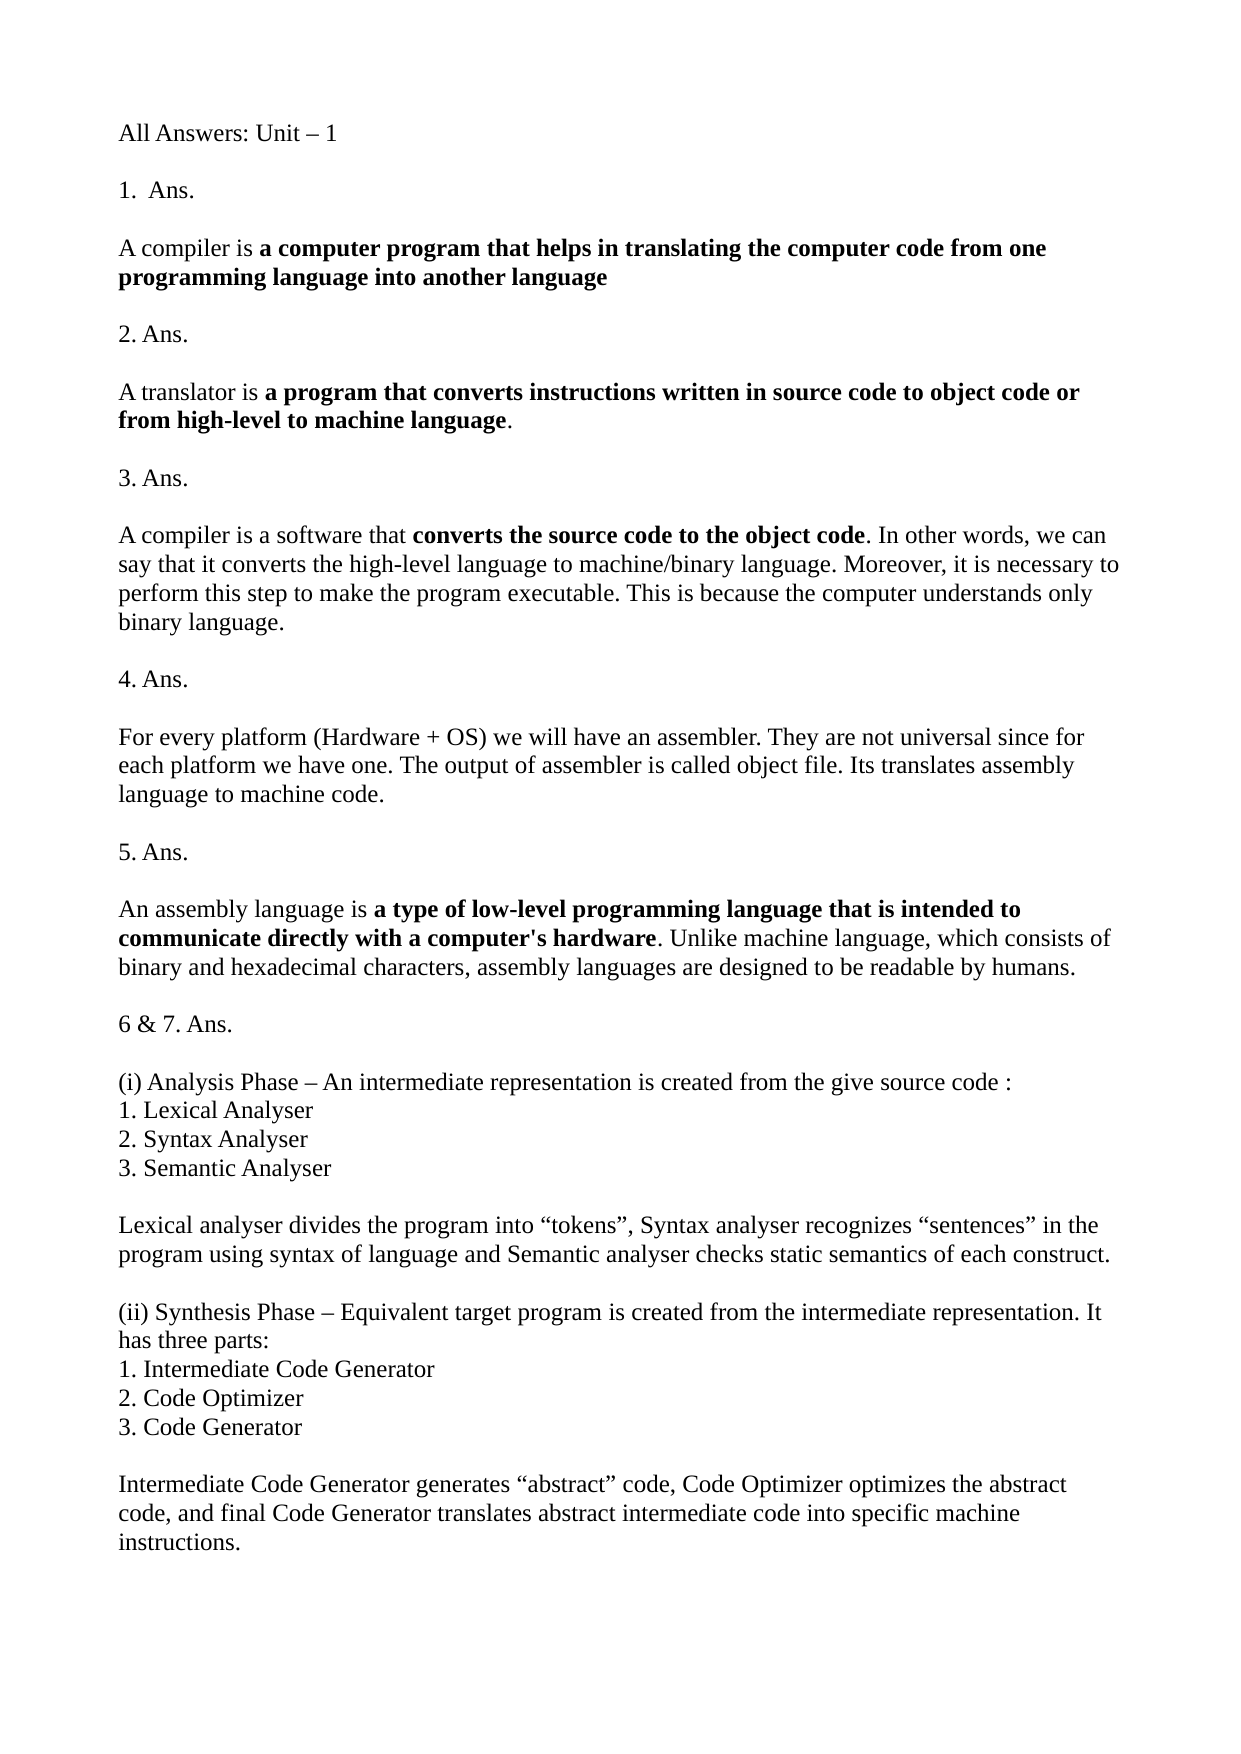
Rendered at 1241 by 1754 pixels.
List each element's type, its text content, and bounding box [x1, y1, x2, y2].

text 5. Ans. [118, 837, 1122, 866]
text 3. Code Generator [118, 1412, 1122, 1441]
text (i) Analysis Phase – An intermediate representation is created from the give source code : [118, 1067, 1122, 1096]
text A compiler is a computer program that helps in translating the computer code from one programming language into another language [118, 233, 1122, 291]
text A translator is a program that converts instructions written in source code to object code or from high-level to machine language. [118, 377, 1122, 434]
text Intermediate Code Generator generates “abstract” code, Code Optimizer optimizes the abstract code, and final Code Generator translates abstract intermediate code into specific machine instructions. [118, 1469, 1122, 1556]
text 3. Ans. [118, 463, 1122, 492]
text 4. Ans. [118, 664, 1122, 693]
text Lexical analyser divides the program into “tokens”, Syntax analyser recognizes “sentences” in the program using syntax of language and Semantic analyser checks static semantics of each construct. [118, 1211, 1122, 1268]
text 1. Lexical Analyser [118, 1096, 1122, 1124]
text An assembly language is a type of low-level programming language that is intended to communicate directly with a computer's hardware. Unlike machine language, which consists of binary and hexadecimal characters, assembly languages are designed to be readable by humans. [118, 894, 1122, 981]
text 2. Code Optimizer [118, 1383, 1122, 1412]
text For every platform (Hardware + OS) we will have an assembler. They are not universal since for each platform we have one. The output of assembler is called object file. Its translates assembly language to machine code. [118, 722, 1122, 808]
text 6 & 7. Ans. [118, 1009, 1122, 1038]
text 2. Syntax Analyser [118, 1124, 1122, 1153]
text All Answers: Unit – 1 [118, 118, 1122, 147]
text 3. Semantic Analyser [118, 1153, 1122, 1182]
text 1. Intermediate Code Generator [118, 1354, 1122, 1383]
text (ii) Synthesis Phase – Equivalent target program is created from the intermediate representation. It has three parts: [118, 1297, 1122, 1354]
text A compiler is a software that converts the source code to the object code. In other words, we can say that it converts the high-level language to machine/binary language. Moreover, it is necessary to perform this step to make the program executable. This is because the computer understands only binary language. [118, 521, 1122, 636]
text 1. Ans. [118, 176, 1122, 204]
text 2. Ans. [118, 319, 1122, 348]
